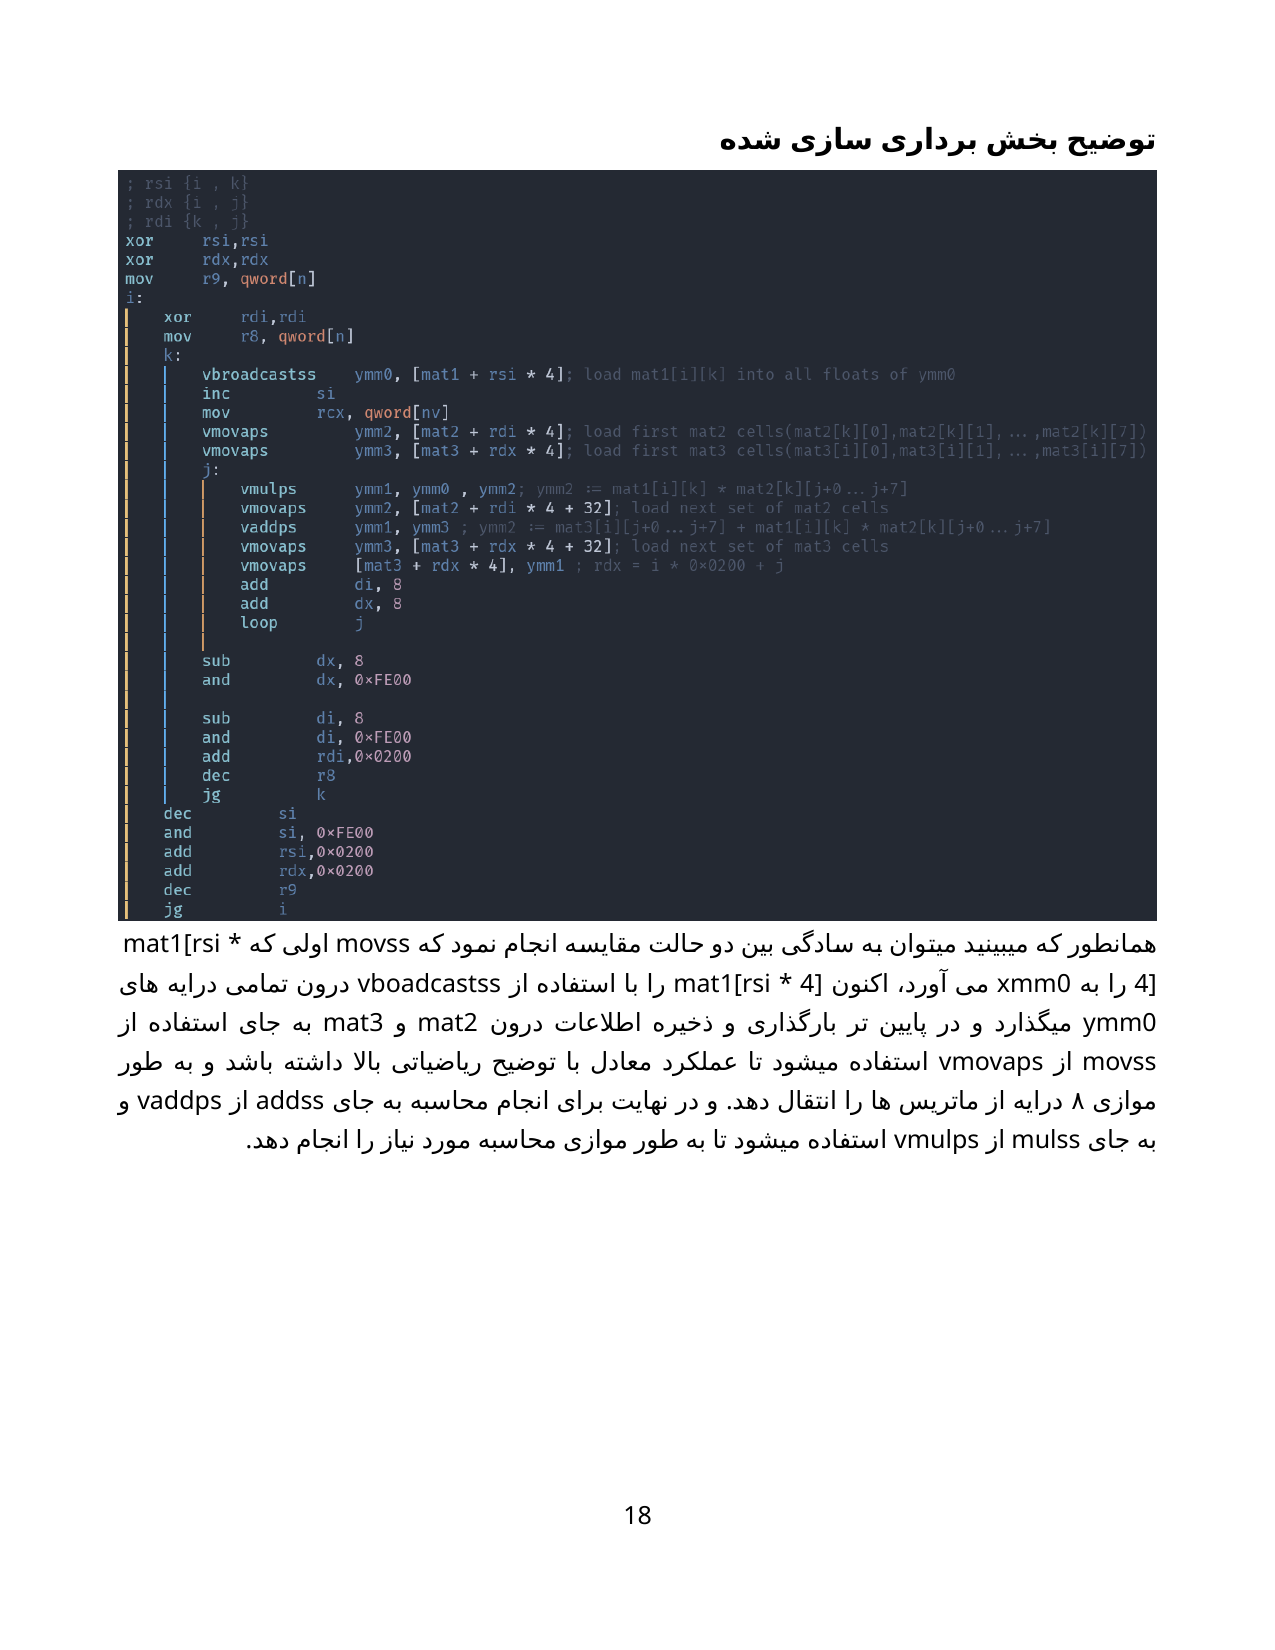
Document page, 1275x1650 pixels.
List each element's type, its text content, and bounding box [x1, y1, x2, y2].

text همانطور که میبینید میتوان به سادگی بین دو حالت مقایسه انجام نمود که movss اولی که mat1[rsi * 4] را به xmm0 می آورد، اکنون mat1[rsi * 4] را با استفاده از vboadcastss درون تمامی درایه های ymm0 میگذارد و در پایین تر بارگذاری و ذخیره اطلاعات درون mat2 و mat3 به جای استفاده از movss از vmovaps استفاده میشود تا عملکرد معادل با توضیح ریاضیاتی بالا داشته باشد و به طور موازی ۸ درایه از ماتریس ها را انتقال دهد. و در نهایت برای انجام محاسبه به جای addss از vaddps و به جای mulss از vmulps استفاده میشود تا به طور موازی محاسبه مورد نیاز را انجام دهد. [118, 921, 1157, 1156]
picture [118, 170, 1157, 921]
subtitle توضیح بخش برداری سازی شده [118, 118, 1157, 158]
